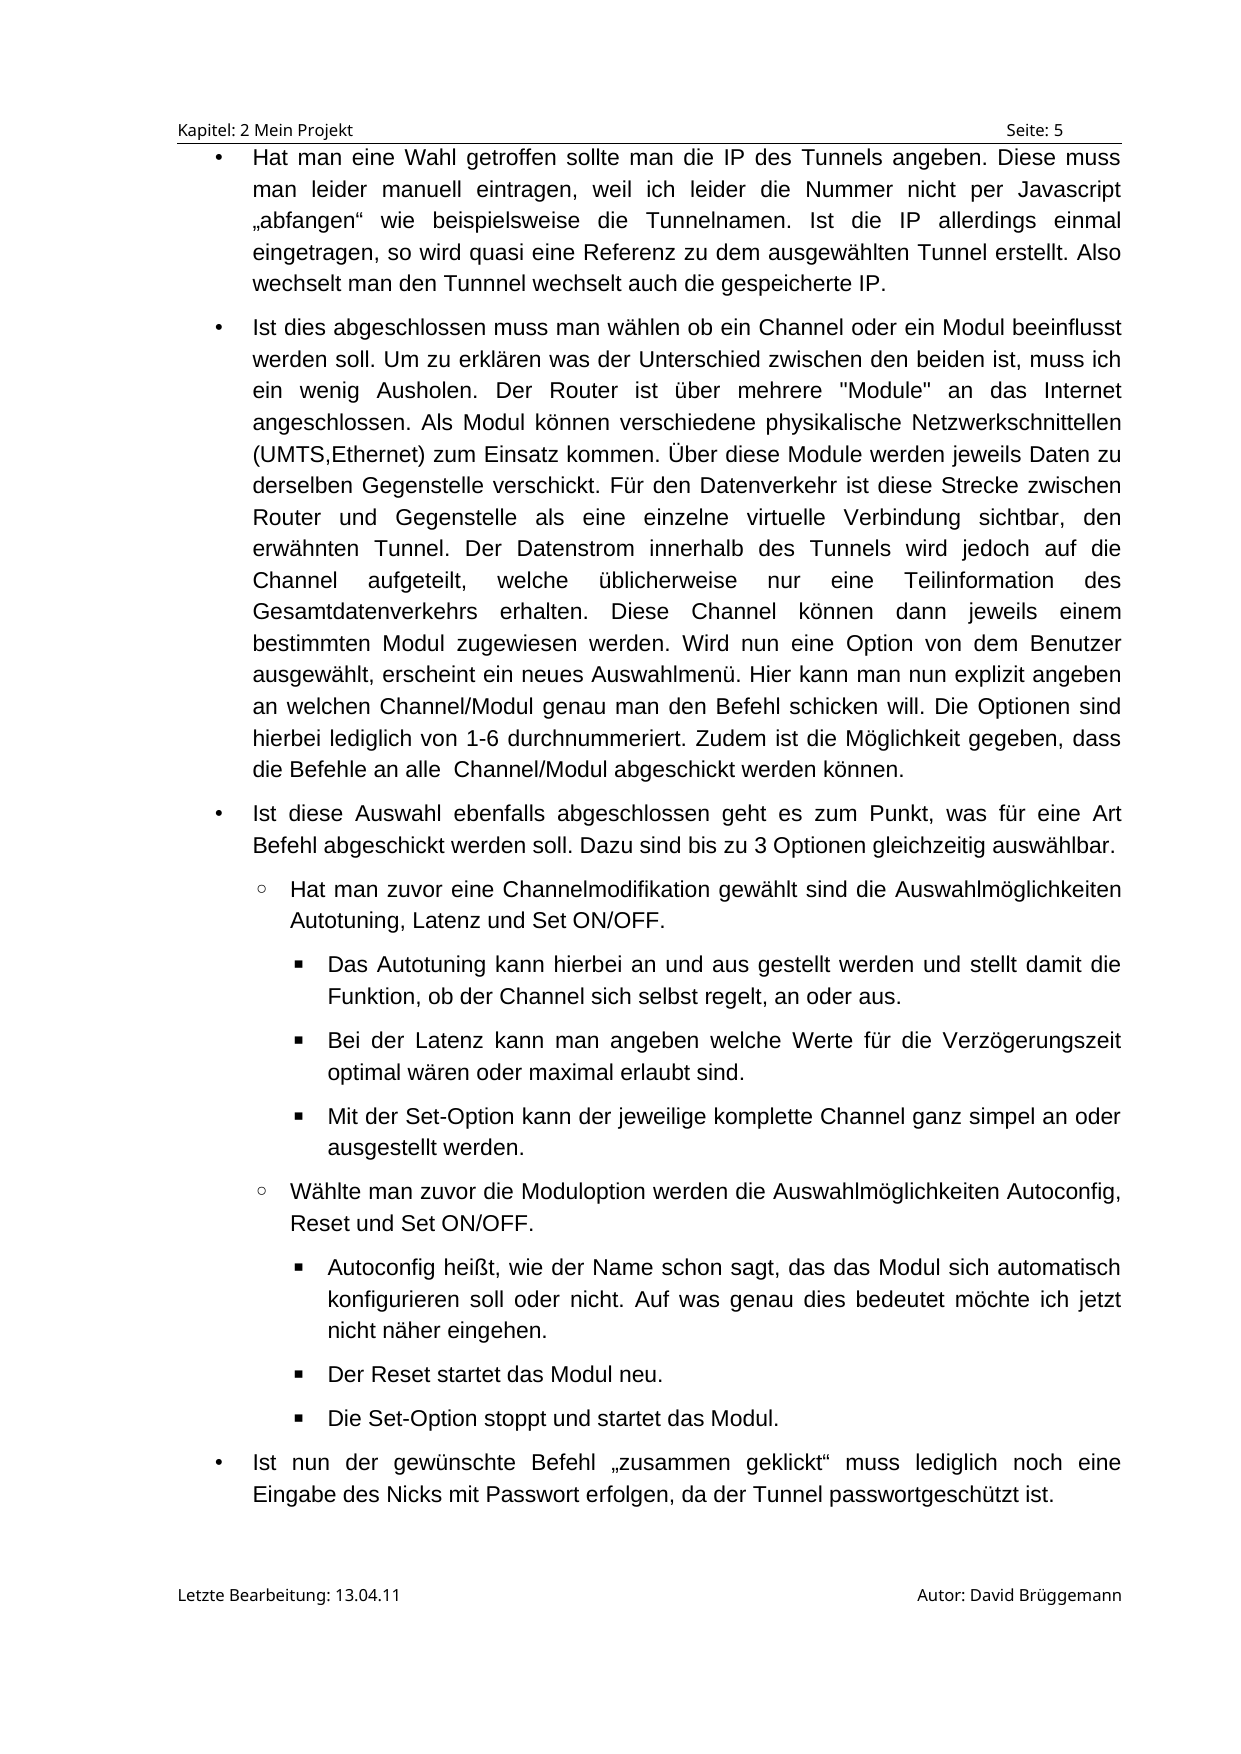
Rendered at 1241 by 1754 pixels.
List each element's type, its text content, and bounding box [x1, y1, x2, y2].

list Autoconfig heißt, wie der Name schon sagt, das das Modul sich automatisch konfigurieren soll oder nicht. Auf was genau dies bedeutet möchte ich jetzt nicht näher eingehen. [290, 1254, 1122, 1343]
list Mit der Set-Option kann der jeweilige komplette Channel ganz simpel an oder ausgestellt werden. [290, 1103, 1122, 1161]
list Hat man zuvor eine Channelmodifikation gewählt sind die Auswahlmöglichkeiten Autotuning, Latenz und Set ON/OFF. [252, 876, 1122, 934]
list Ist diese Auswahl ebenfalls abgeschlossen geht es zum Punkt, was für eine Art Befehl abgeschickt werden soll. Dazu sind bis zu 3 Optionen gleichzeitig auswählbar. [215, 800, 1122, 858]
list Die Set-Option stoppt und startet das Modul. [290, 1405, 1122, 1432]
list Der Reset startet das Modul neu. [290, 1361, 1122, 1387]
list Ist nun der gewünschte Befehl „zusammen geklickt“ muss lediglich noch eine Eingabe des Nicks mit Passwort erfolgen, da der Tunnel passwortgeschützt ist. [215, 1449, 1122, 1507]
list Wählte man zuvor die Moduloption werden die Auswahlmöglichkeiten Autoconfig, Reset und Set ON/OFF. [252, 1178, 1122, 1236]
list Hat man eine Wahl getroffen sollte man die IP des Tunnels angeben. Diese muss man leider manuell eintragen, weil ich leider die Nummer nicht per Javascript „abfangen“ wie beispielsweise die Tunnelnamen. Ist die IP allerdings einmal eingetragen, so wird quasi eine Referenz zu dem ausgewählten Tunnel erstellt. Also wechselt man den Tunnnel wechselt auch die gespeicherte IP. [215, 144, 1122, 297]
list Bei der Latenz kann man angeben welche Werte für die Verzögerungszeit optimal wären oder maximal erlaubt sind. [290, 1027, 1122, 1085]
list Ist dies abgeschlossen muss man wählen ob ein Channel oder ein Modul beeinflusst werden soll. Um zu erklären was der Unterschied zwischen den beiden ist, muss ich ein wenig Ausholen. Der Router ist über mehrere "Module" an das Internet angeschlossen. Als Modul können verschiedene physikalische Netzwerkschnittellen (UMTS,Ethernet) zum Einsatz kommen. Über diese Module werden jeweils Daten zu derselben Gegenstelle verschickt. Für den Datenverkehr ist diese Strecke zwischen Router und Gegenstelle als eine einzelne virtuelle Verbindung sichtbar, den erwähnten Tunnel. Der Datenstrom innerhalb des Tunnels wird jedoch auf die Channel aufgeteilt, welche üblicherweise nur eine Teilinformation des Gesamtdatenverkehrs erhalten. Diese Channel können dann jeweils einem bestimmten Modul zugewiesen werden. Wird nun eine Option von dem Benutzer ausgewählt, erscheint ein neues Auswahlmenü. Hier kann man nun explizit angeben an welchen Channel/Modul genau man den Befehl schicken will. Die Optionen sind hierbei lediglich von 1-6 durchnummeriert. Zudem ist die Möglichkeit gegeben, dass die Befehle an alle Channel/Modul abgeschickt werden können. [215, 314, 1122, 782]
list Das Autotuning kann hierbei an und aus gestellt werden und stellt damit die Funktion, ob der Channel sich selbst regelt, an oder aus. [290, 951, 1122, 1009]
